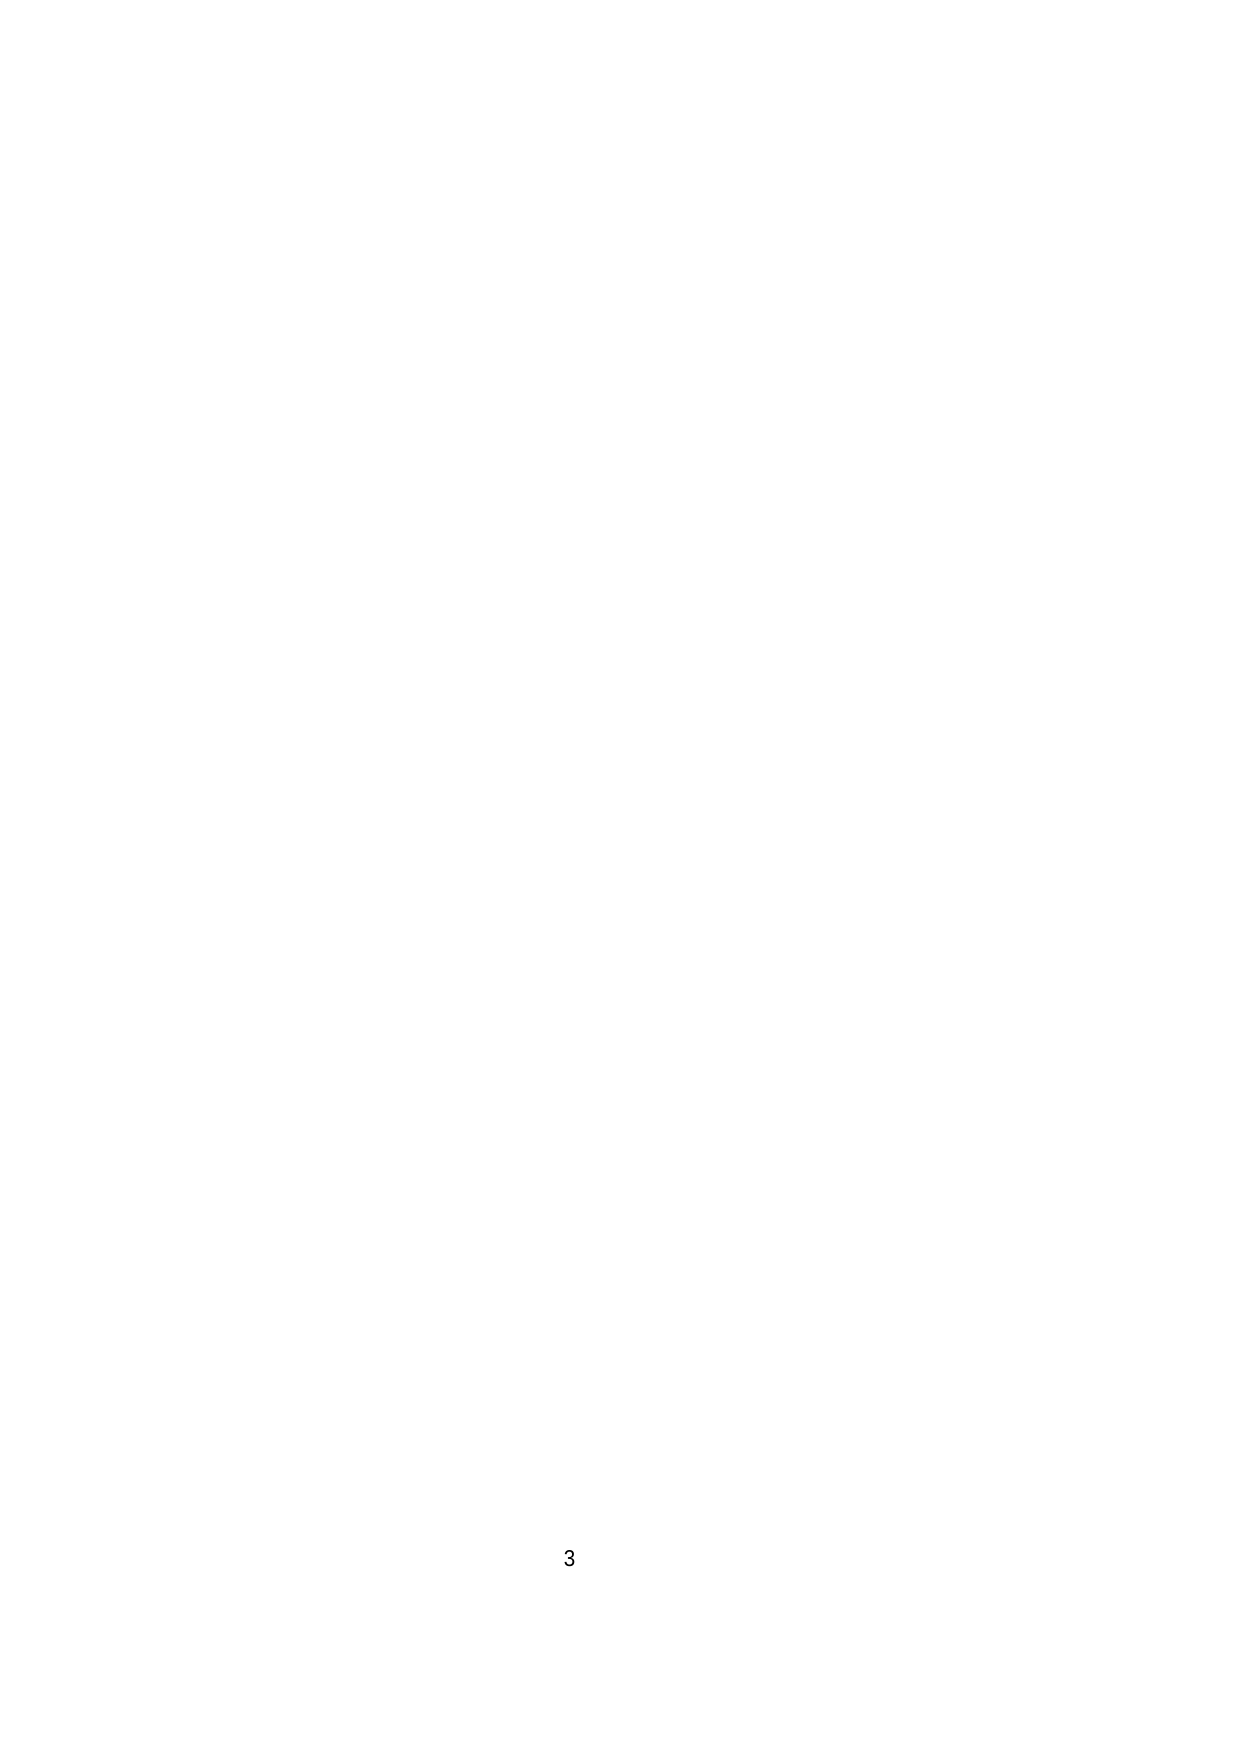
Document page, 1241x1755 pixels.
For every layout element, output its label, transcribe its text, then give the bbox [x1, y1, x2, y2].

text 3 [175, 1544, 964, 1571]
